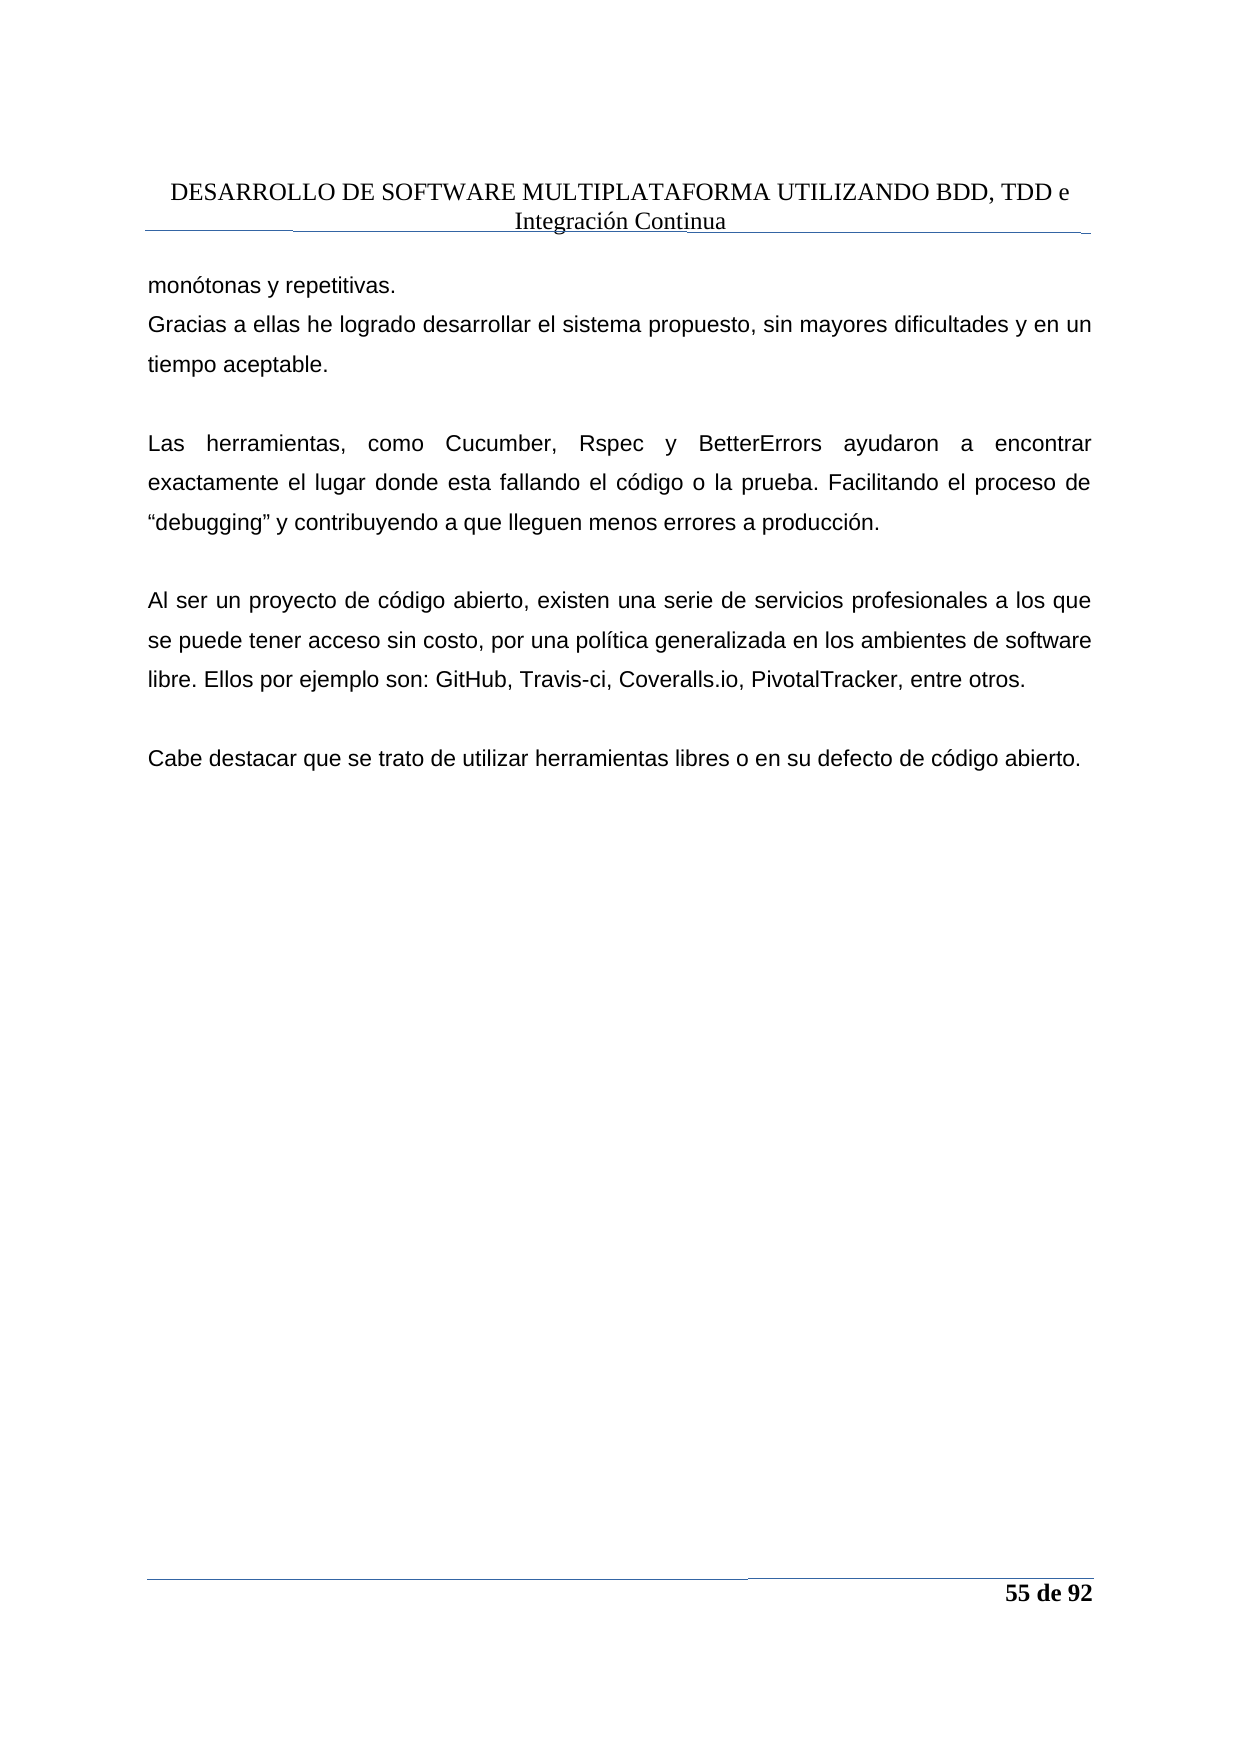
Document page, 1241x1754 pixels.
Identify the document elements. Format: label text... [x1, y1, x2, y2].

text Las herramientas, como Cucumber, Rspec y BetterErrors ayudaron a encontrar exactamente el lugar donde esta fallando el código o la prueba. Facilitando el proceso de “debugging” y contribuyendo a que lleguen menos errores a producción. [148, 429, 1093, 535]
text Gracias a ellas he logrado desarrollar el sistema propuesto, sin mayores dificultades y en un tiempo aceptable. [148, 311, 1093, 377]
text Al ser un proyecto de código abierto, existen una serie de servicios profesionales a los que se puede tener acceso sin costo, por una política generalizada en los ambientes de software libre. Ellos por ejemplo son: GitHub, Travis-ci, Coveralls.io, PivotalTracker, entre otros. [148, 587, 1093, 693]
text monótonas y repetitivas. [148, 272, 1093, 298]
text Cabe destacar que se trato de utilizar herramientas libres o en su defecto de código abierto. [148, 745, 1093, 772]
